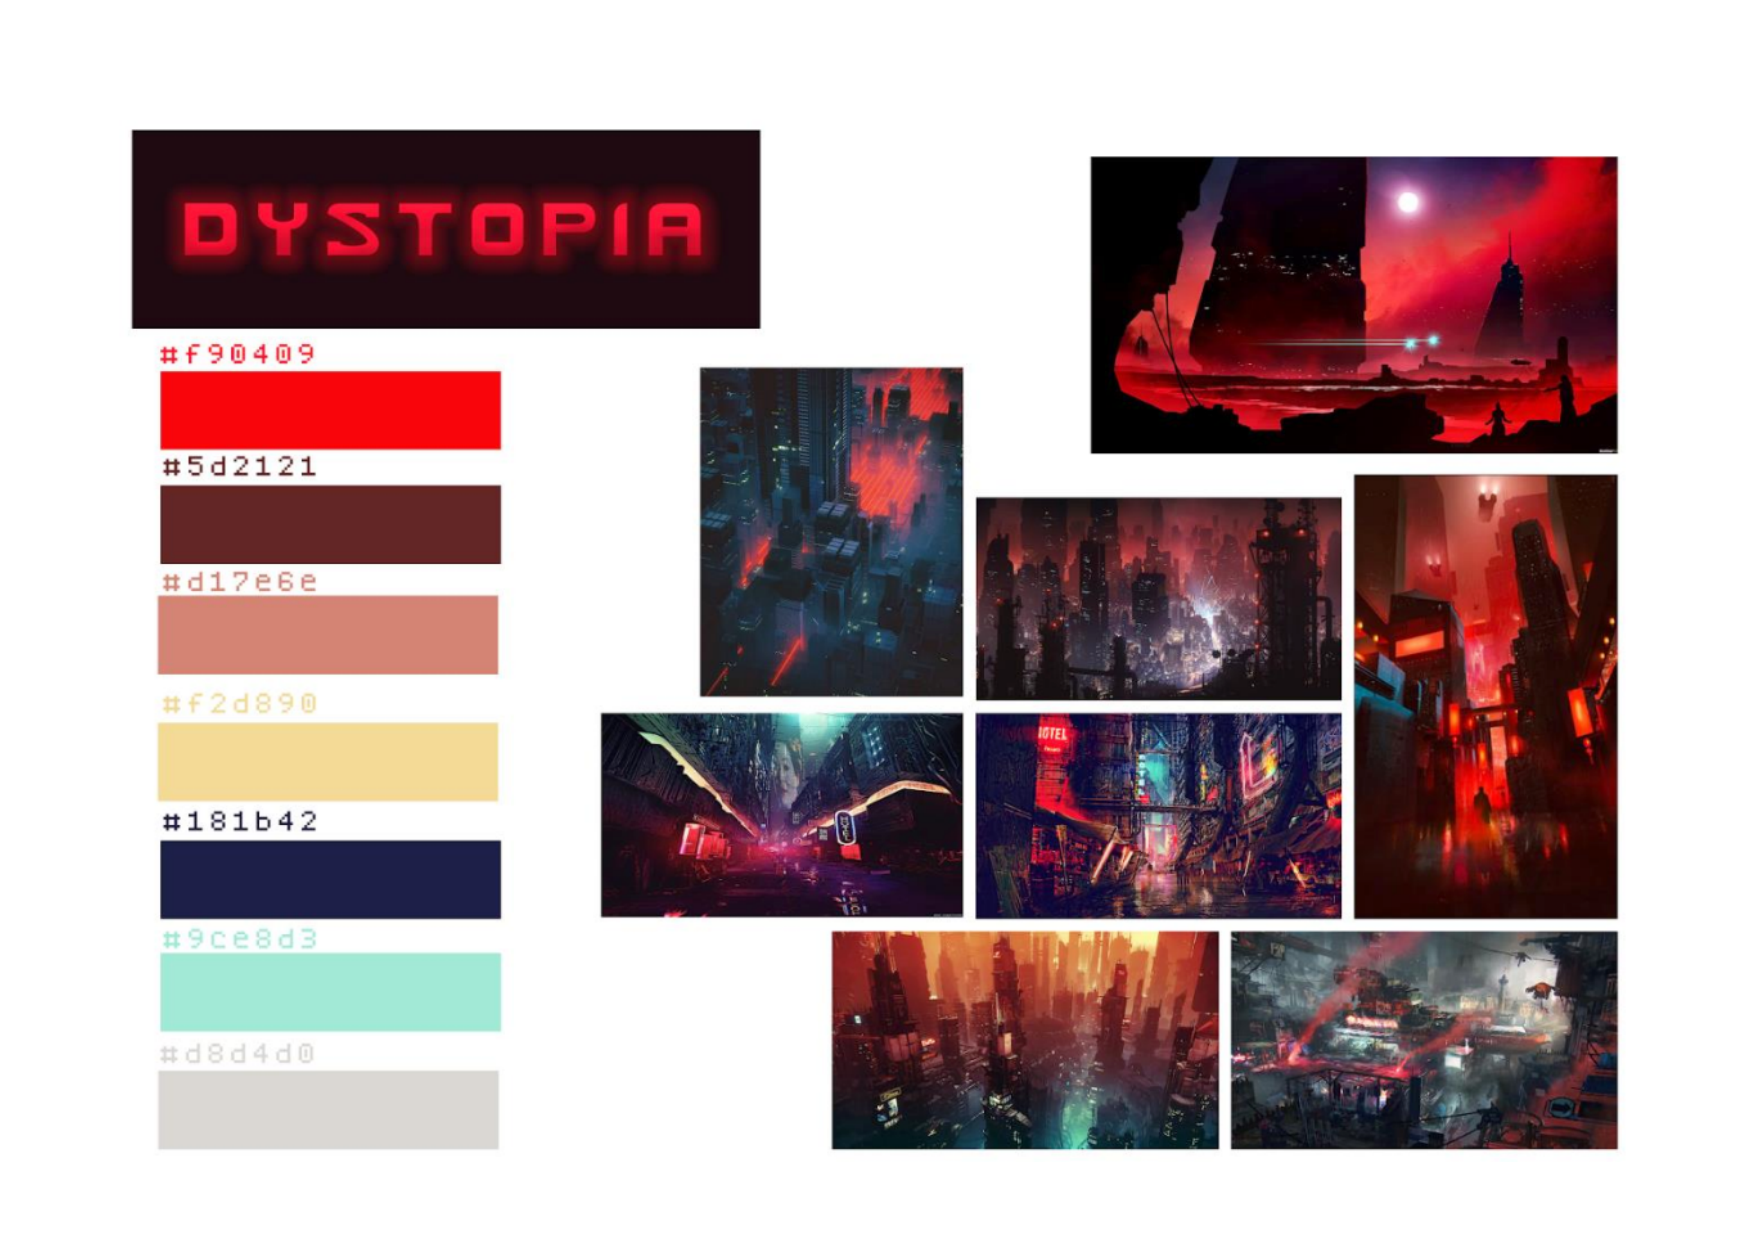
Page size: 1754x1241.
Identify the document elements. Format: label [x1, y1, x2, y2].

picture [118, 118, 1636, 1162]
